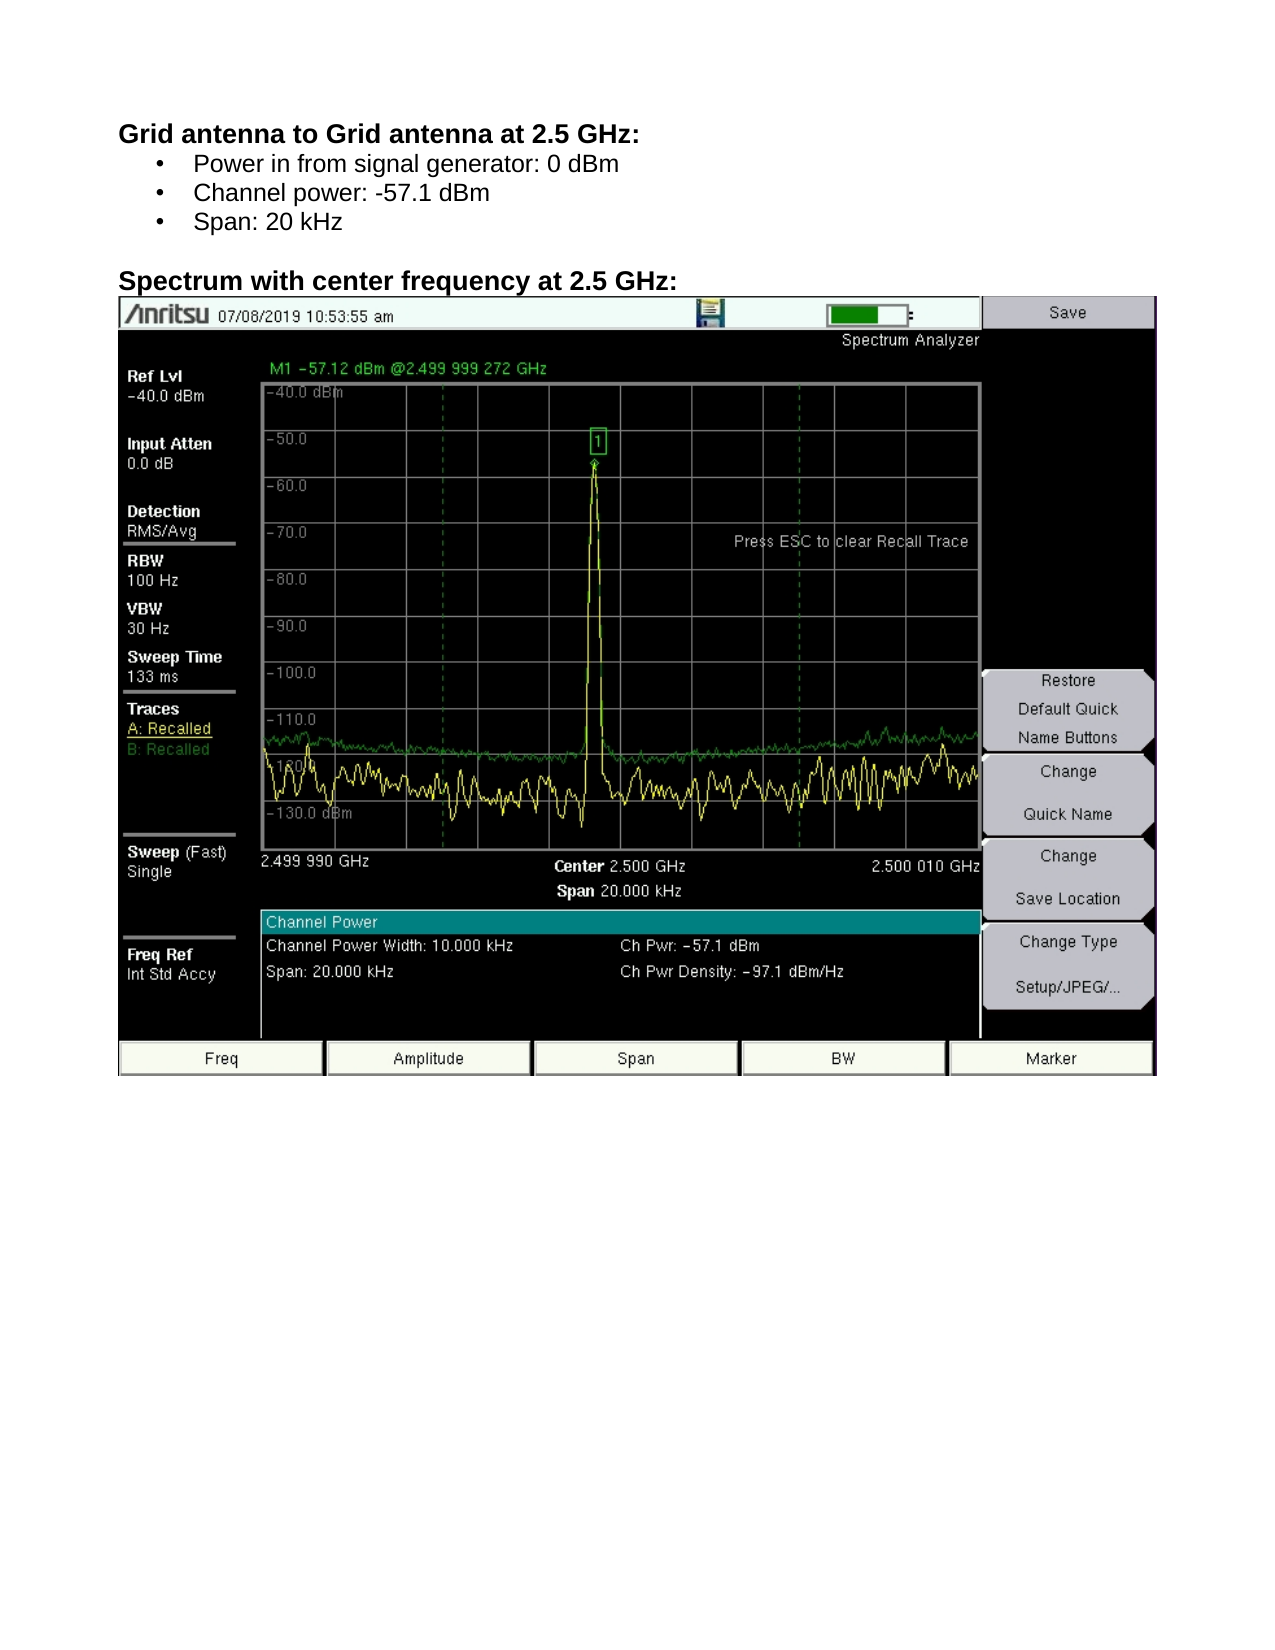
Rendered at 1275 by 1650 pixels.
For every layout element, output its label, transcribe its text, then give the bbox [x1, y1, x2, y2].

text Spectrum with center frequency at 2.5 GHz: [118, 265, 1157, 296]
list Span: 20 kHz [156, 207, 1157, 236]
text Grid antenna to Grid antenna at 2.5 GHz: [118, 118, 1157, 149]
list Power in from signal generator: 0 dBm [156, 149, 1157, 178]
picture [118, 296, 1157, 1076]
list Channel power: -57.1 dBm [156, 178, 1157, 207]
